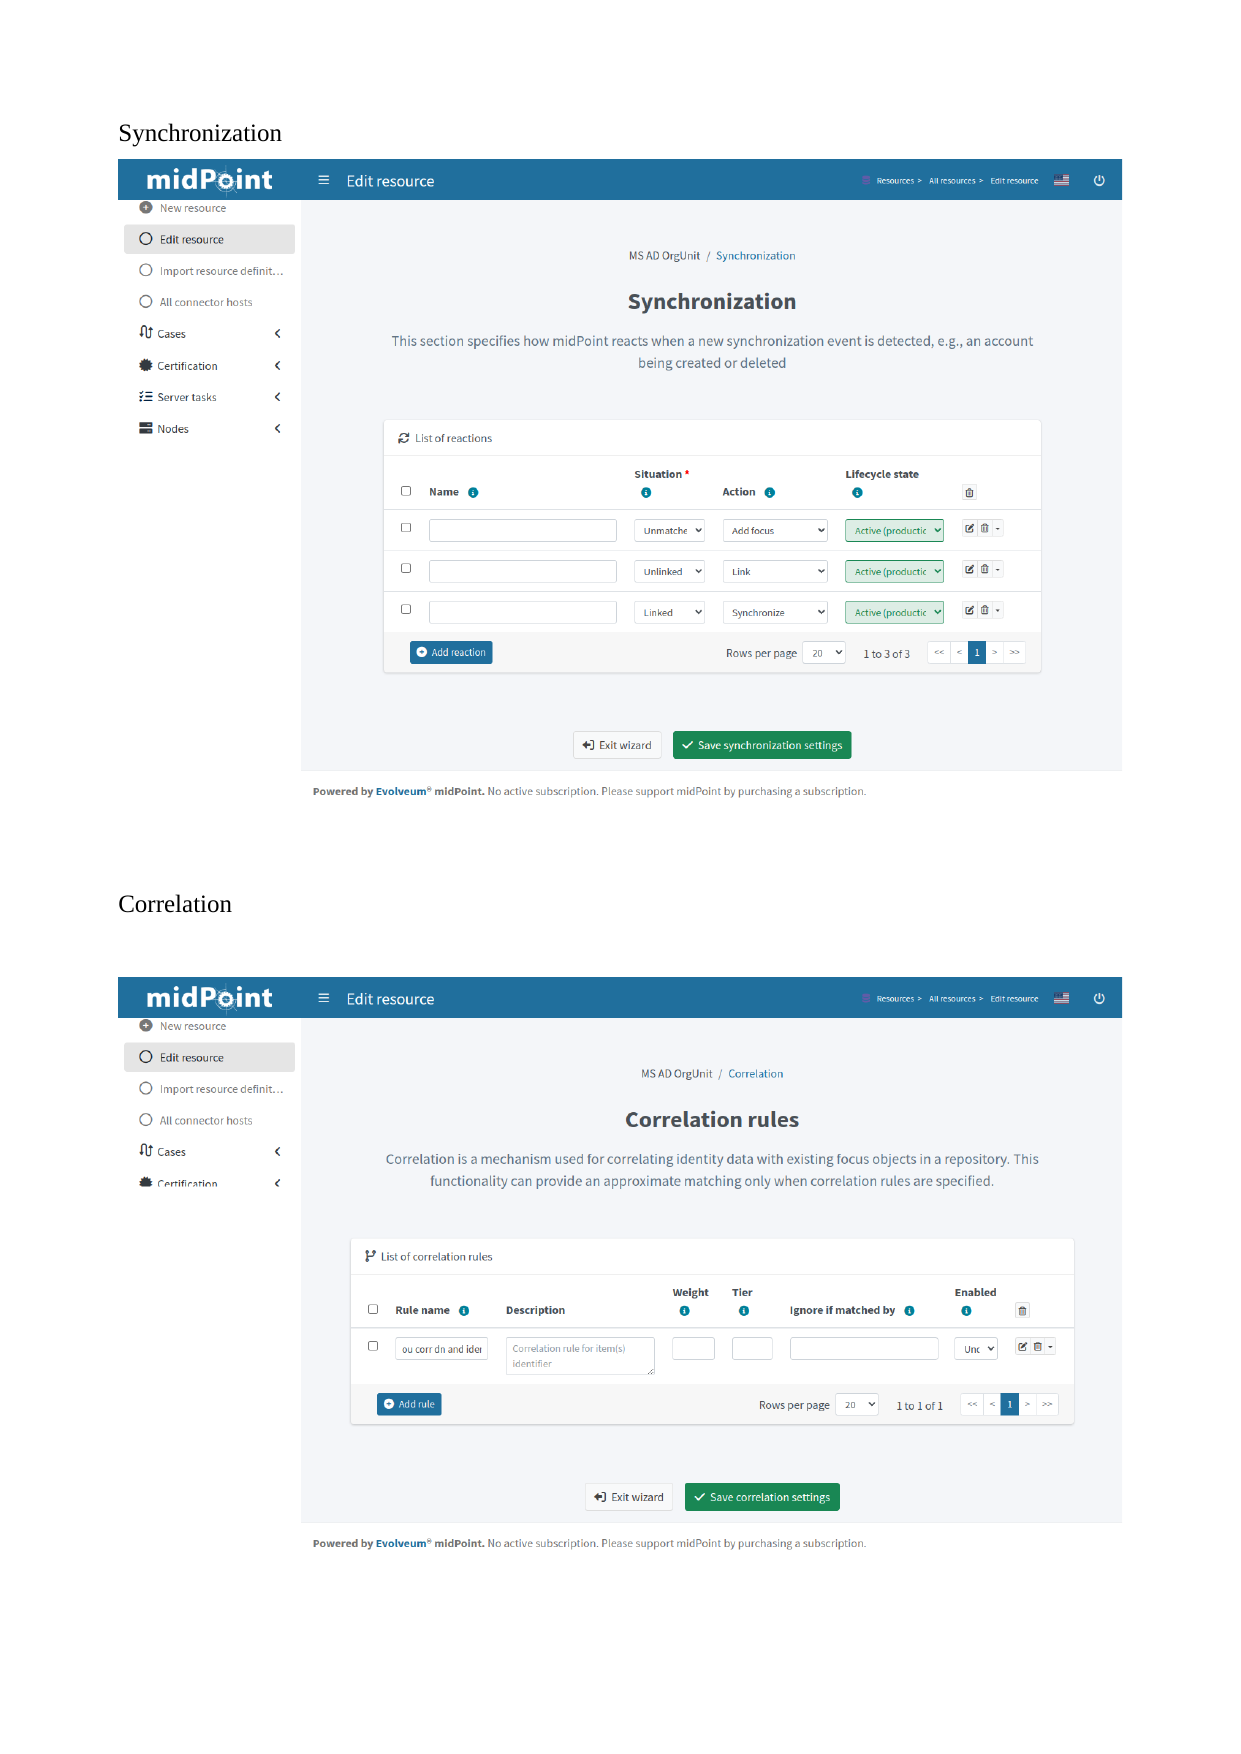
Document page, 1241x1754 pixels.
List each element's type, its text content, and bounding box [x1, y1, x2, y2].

picture [118, 159, 1123, 811]
subtitle Correlation [118, 889, 1122, 918]
picture [118, 977, 1123, 1563]
subtitle Synchronization [118, 118, 1122, 147]
